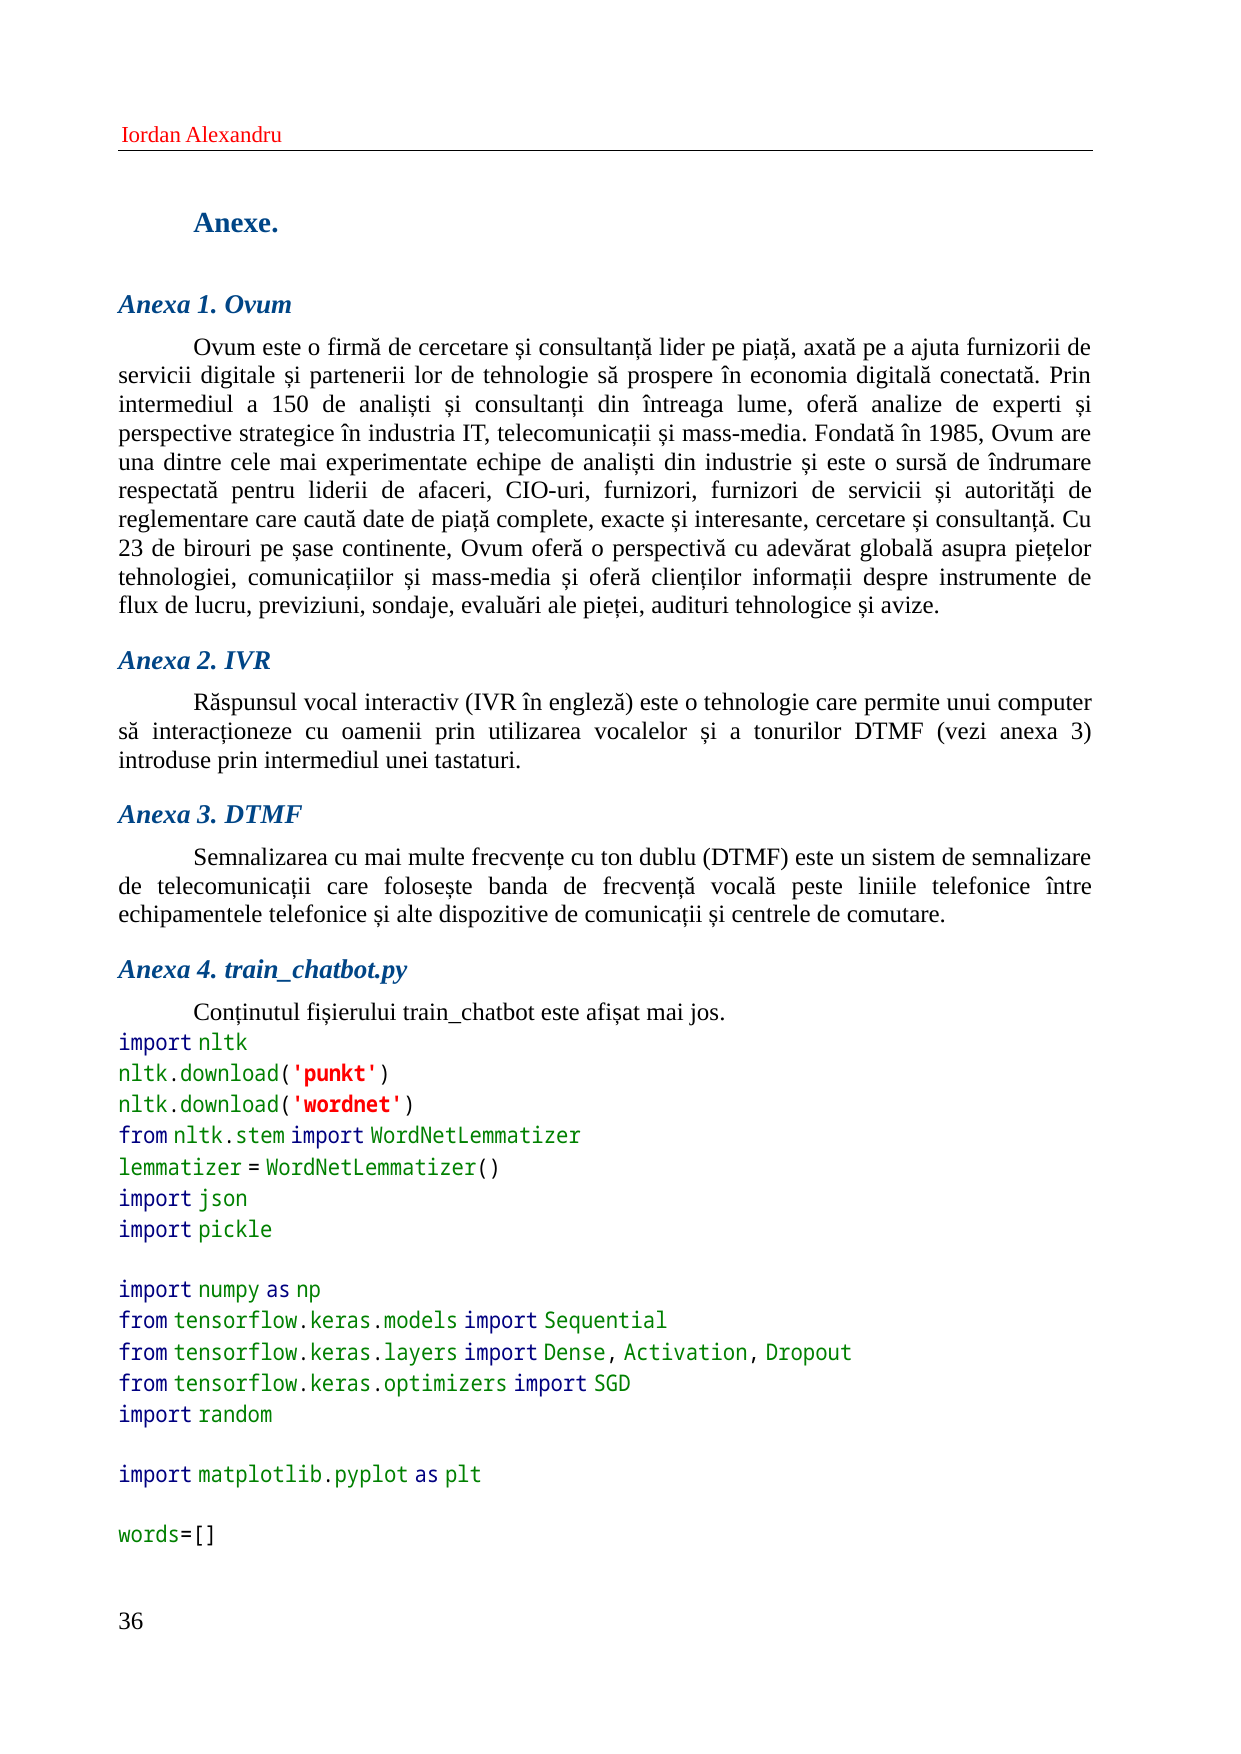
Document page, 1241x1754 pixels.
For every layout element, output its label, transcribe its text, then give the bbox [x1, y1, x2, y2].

text Ovum este o firmă de cercetare și consultanță lider pe piață, axată pe a ajuta furnizorii de servicii digitale și partenerii lor de tehnologie să prospere în economia digitală conectată. Prin intermediul a 150 de analiști și consultanți din întreaga lume, oferă analize de experti și perspective strategice în industria IT, telecomunicații și mass-media. Fondată în 1985, Ovum are una dintre cele mai experimentate echipe de analiști din industrie și este o sursă de îndrumare respectată pentru liderii de afaceri, CIO-uri, furnizori, furnizori de servicii și autorități de reglementare care caută date de piață complete, exacte și interesante, cercetare și consultanță. Cu 23 de birouri pe șase continente, Ovum oferă o perspectivă cu adevărat globală asupra piețelor tehnologiei, comunicațiilor și mass-media și oferă clienților informații despre instrumente de flux de lucru, previziuni, sondaje, evaluări ale pieței, audituri tehnologice și avize. [118, 332, 1093, 619]
subtitle DTMF [118, 798, 1093, 830]
text Răspunsul vocal interactiv (IVR în engleză) este o tehnologie care permite unui computer să interacționeze cu oamenii prin utilizarea vocalelor și a tonurilor DTMF (vezi anexa 3) introduse prin intermediul unei tastaturi. [118, 687, 1093, 774]
subtitle Anexe. [118, 205, 1093, 238]
subtitle train_chatbot.py [118, 953, 1093, 984]
subtitle IVR [118, 644, 1093, 675]
text Semnalizarea cu mai multe frecvențe cu ton dublu (DTMF) este un sistem de semnalizare de telecomunicații care folosește banda de frecvență vocală peste liniile telefonice între echipamentele telefonice și alte dispozitive de comunicații și centrele de comutare. [118, 842, 1093, 928]
text import nltk nltk.download('punkt') nltk.download('wordnet') from nltk.stem import WordNetLemmatizer lemmatizer = WordNetLemmatizer() import json import pickle import numpy as np from tensorflow.keras.models import Sequential from tensorflow.keras.layers import Dense, Activation, Dropout from tensorflow.keras.optimizers import SGD import random import matplotlib.pyplot as plt words=[] [118, 1025, 1093, 1549]
subtitle Ovum [118, 288, 1093, 319]
text Conținutul fișierului train_chatbot este afișat mai jos. [118, 997, 1093, 1025]
